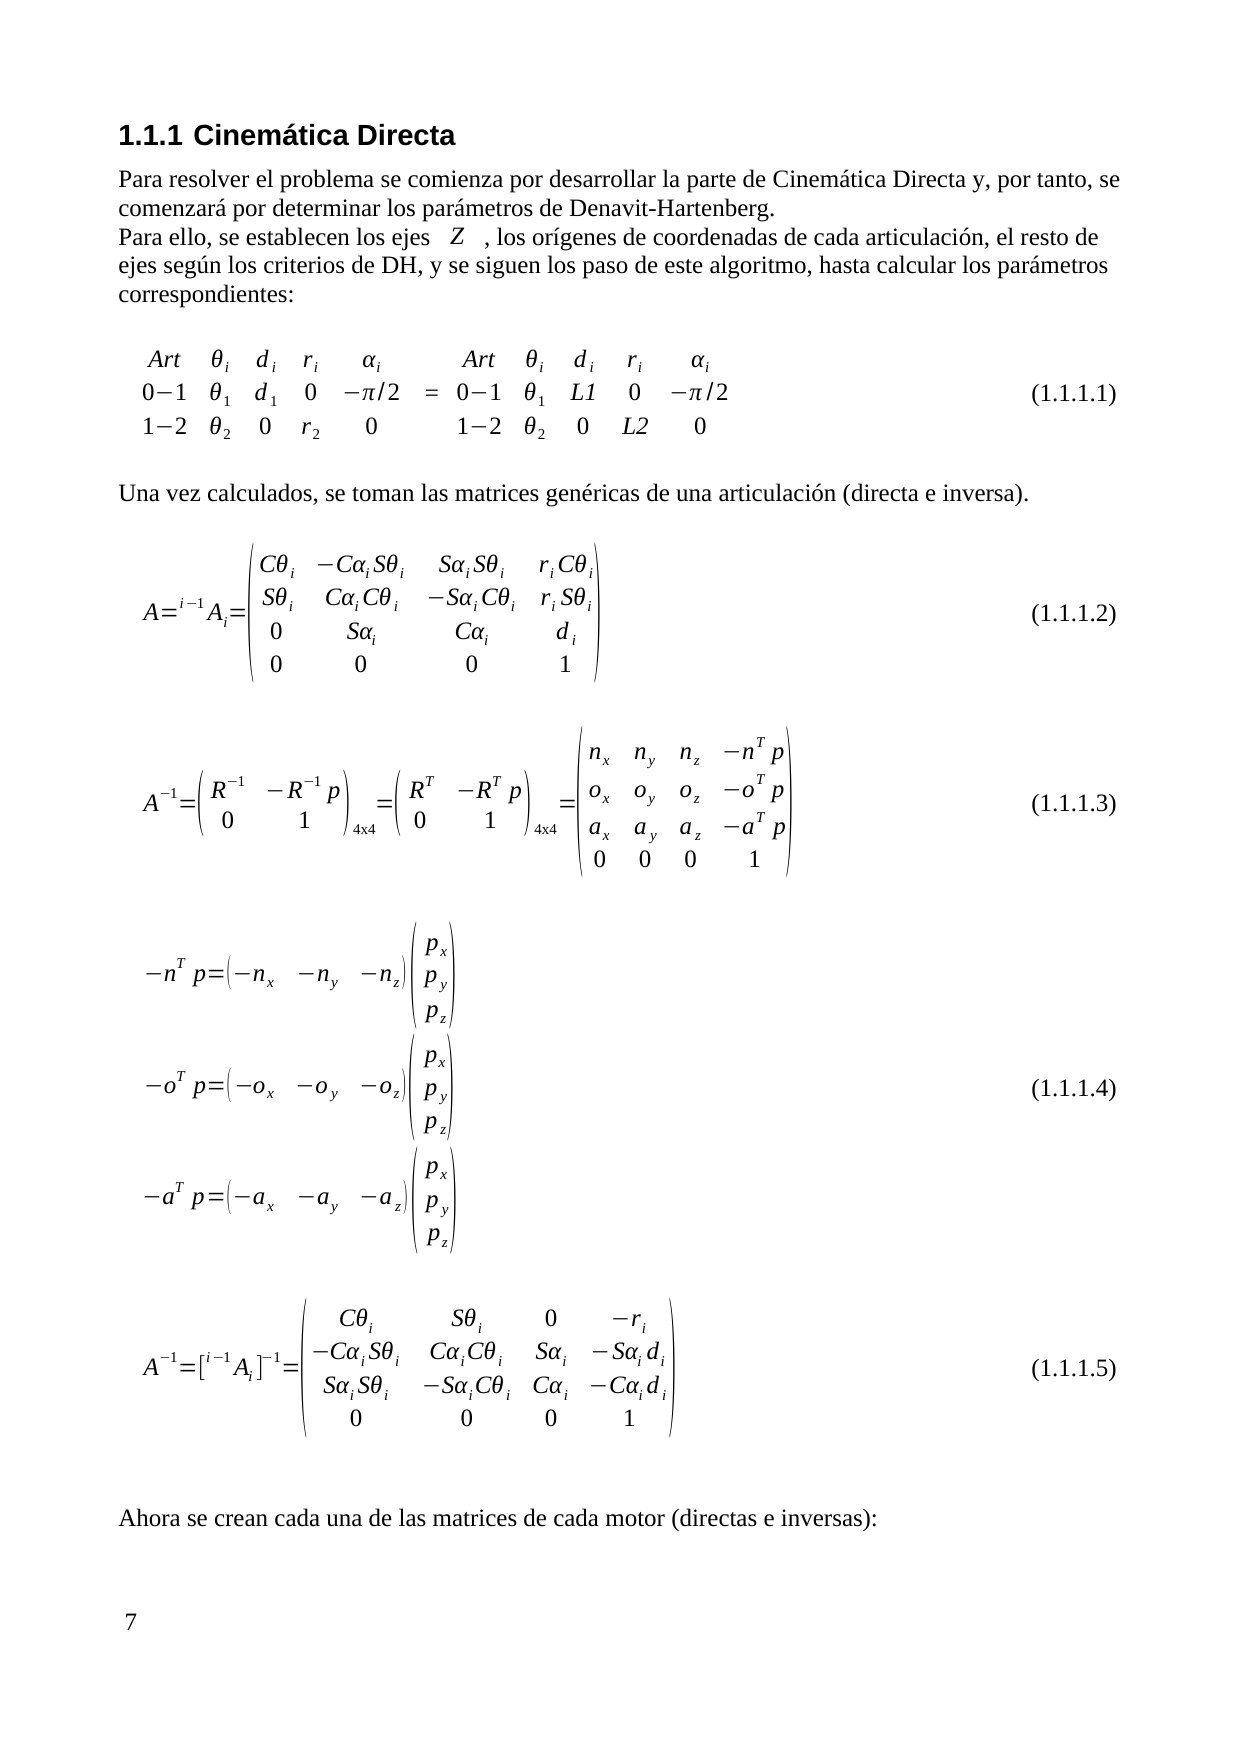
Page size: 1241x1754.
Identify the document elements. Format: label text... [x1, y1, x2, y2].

table_header (1.1.1.4) [1010, 915, 1122, 1261]
text Para resolver el problema se comienza por desarrollar la parte de Cinemática Directa y, por tanto, se comenzará por determinar los parámetros de Denavit-Hartenberg. [118, 164, 1122, 222]
table_header [118, 915, 1010, 1261]
table_header (1.1.1.2) [1010, 535, 1122, 691]
table_header [118, 719, 1010, 886]
subtitle Cinemática Directa [118, 118, 1122, 152]
table_header (1.1.1.3) [1010, 719, 1122, 886]
text Ahora se crean cada una de las matrices de cada motor (directas e inversas): [118, 1503, 1122, 1531]
table_header [118, 535, 1010, 691]
text Una vez calculados, se toman las matrices genéricas de una articulación (directa e inversa). [118, 478, 1122, 506]
text Para ello, se establecen los ejes, los orígenes de coordenadas de cada articulación, el resto de ejes según los criterios de DH, y se siguen los paso de este algoritmo, hasta calcular los parámetros correspondientes: [118, 222, 1122, 308]
table_header (1.1.1.5) [1010, 1290, 1122, 1445]
table_header = [118, 337, 1010, 449]
table_header [118, 1290, 1010, 1445]
table_header (1.1.1.1) [1010, 337, 1122, 449]
